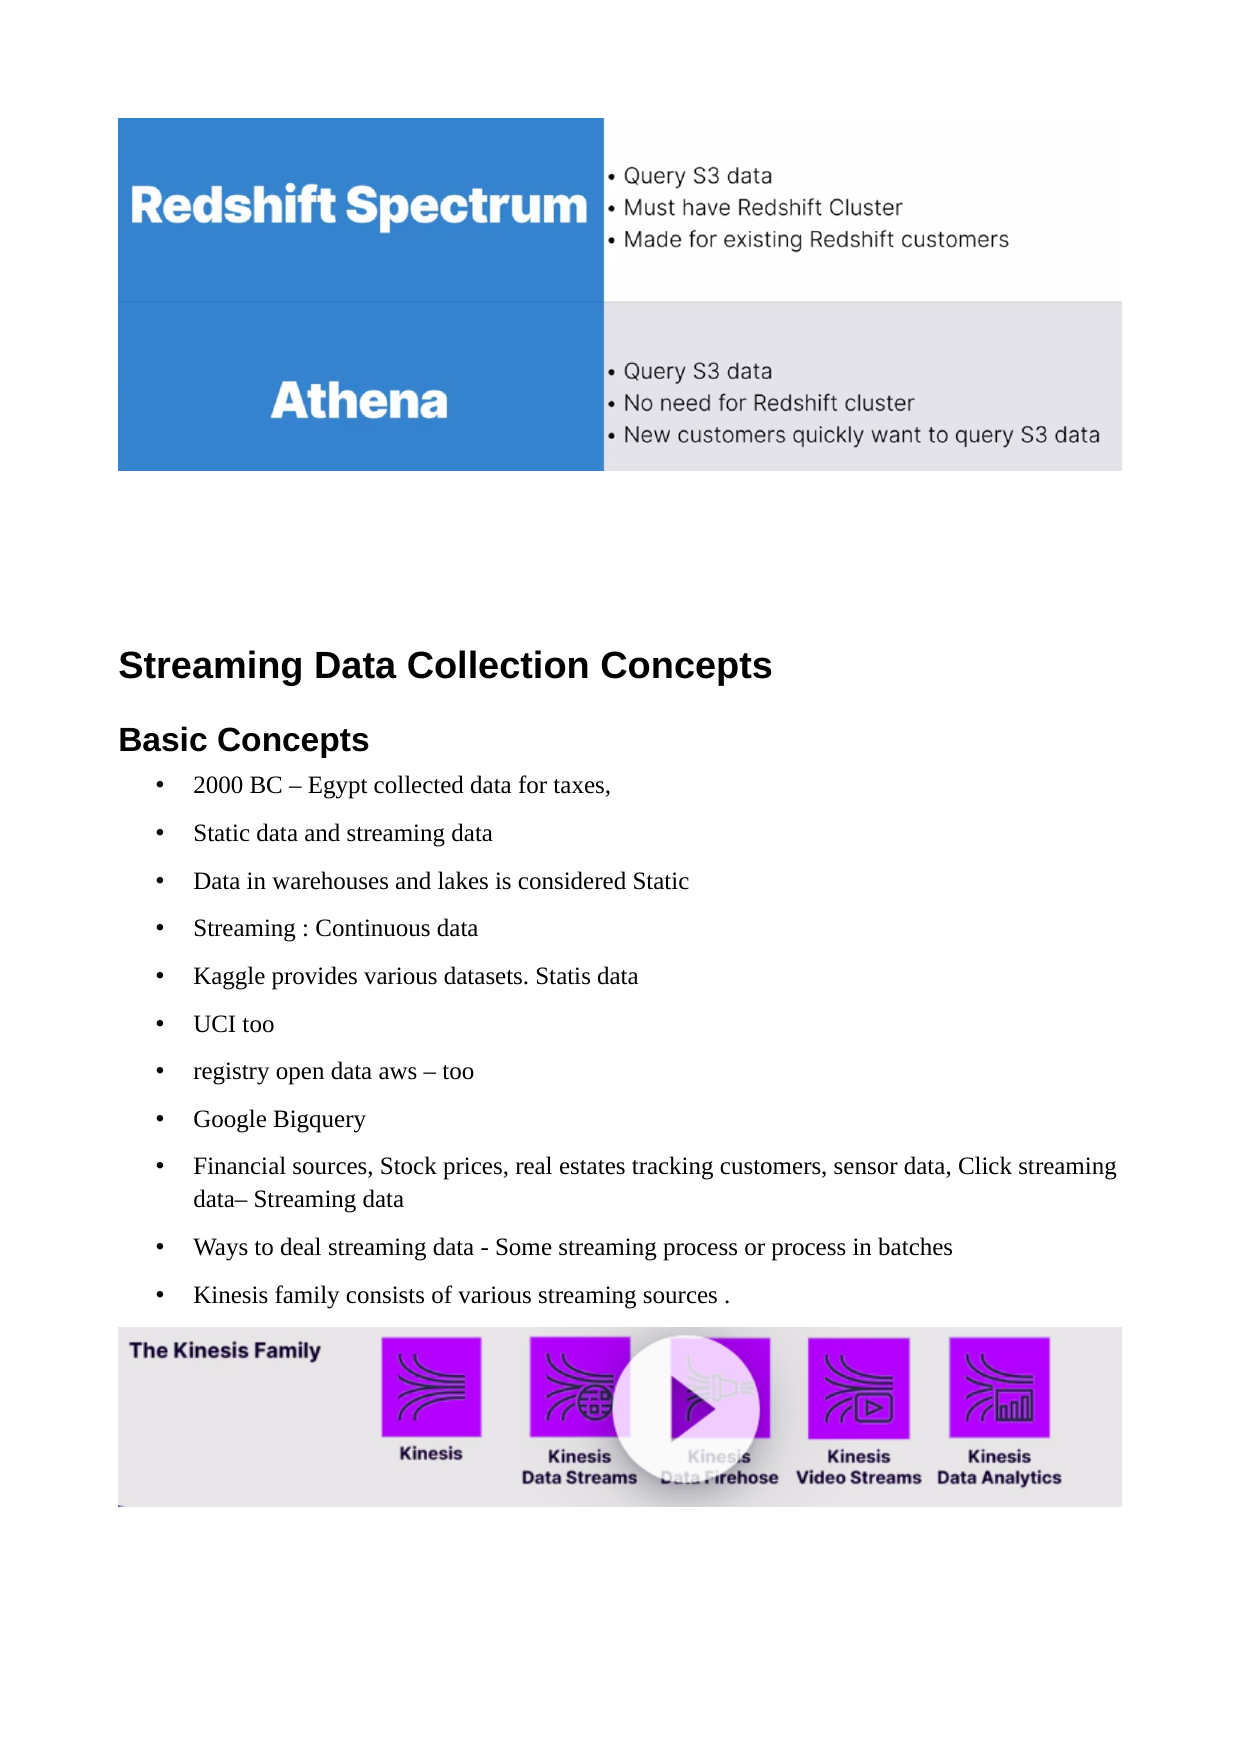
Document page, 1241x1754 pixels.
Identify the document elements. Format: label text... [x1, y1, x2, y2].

list Kinesis family consists of various streaming sources . [156, 1280, 1122, 1308]
picture [118, 1327, 1123, 1507]
list Data in warehouses and lakes is considered Static [156, 866, 1122, 894]
list Financial sources, Stock prices, real estates tracking customers, sensor data, Click streaming data– Streaming data [156, 1151, 1122, 1213]
list Google Bigquery [156, 1104, 1122, 1133]
list registry open data aws – too [156, 1056, 1122, 1085]
list Streaming : Continuous data [156, 913, 1122, 942]
list Ways to deal streaming data - Some streaming process or process in batches [156, 1232, 1122, 1261]
list 2000 BC – Egypt collected data for taxes, [156, 771, 1122, 799]
list Static data and streaming data [156, 818, 1122, 847]
list UCI too [156, 1009, 1122, 1037]
subtitle Streaming Data Collection Concepts [118, 642, 1122, 686]
subtitle Basic Concepts [118, 719, 1122, 758]
list Kaggle provides various datasets. Statis data [156, 961, 1122, 990]
picture [118, 118, 1123, 471]
